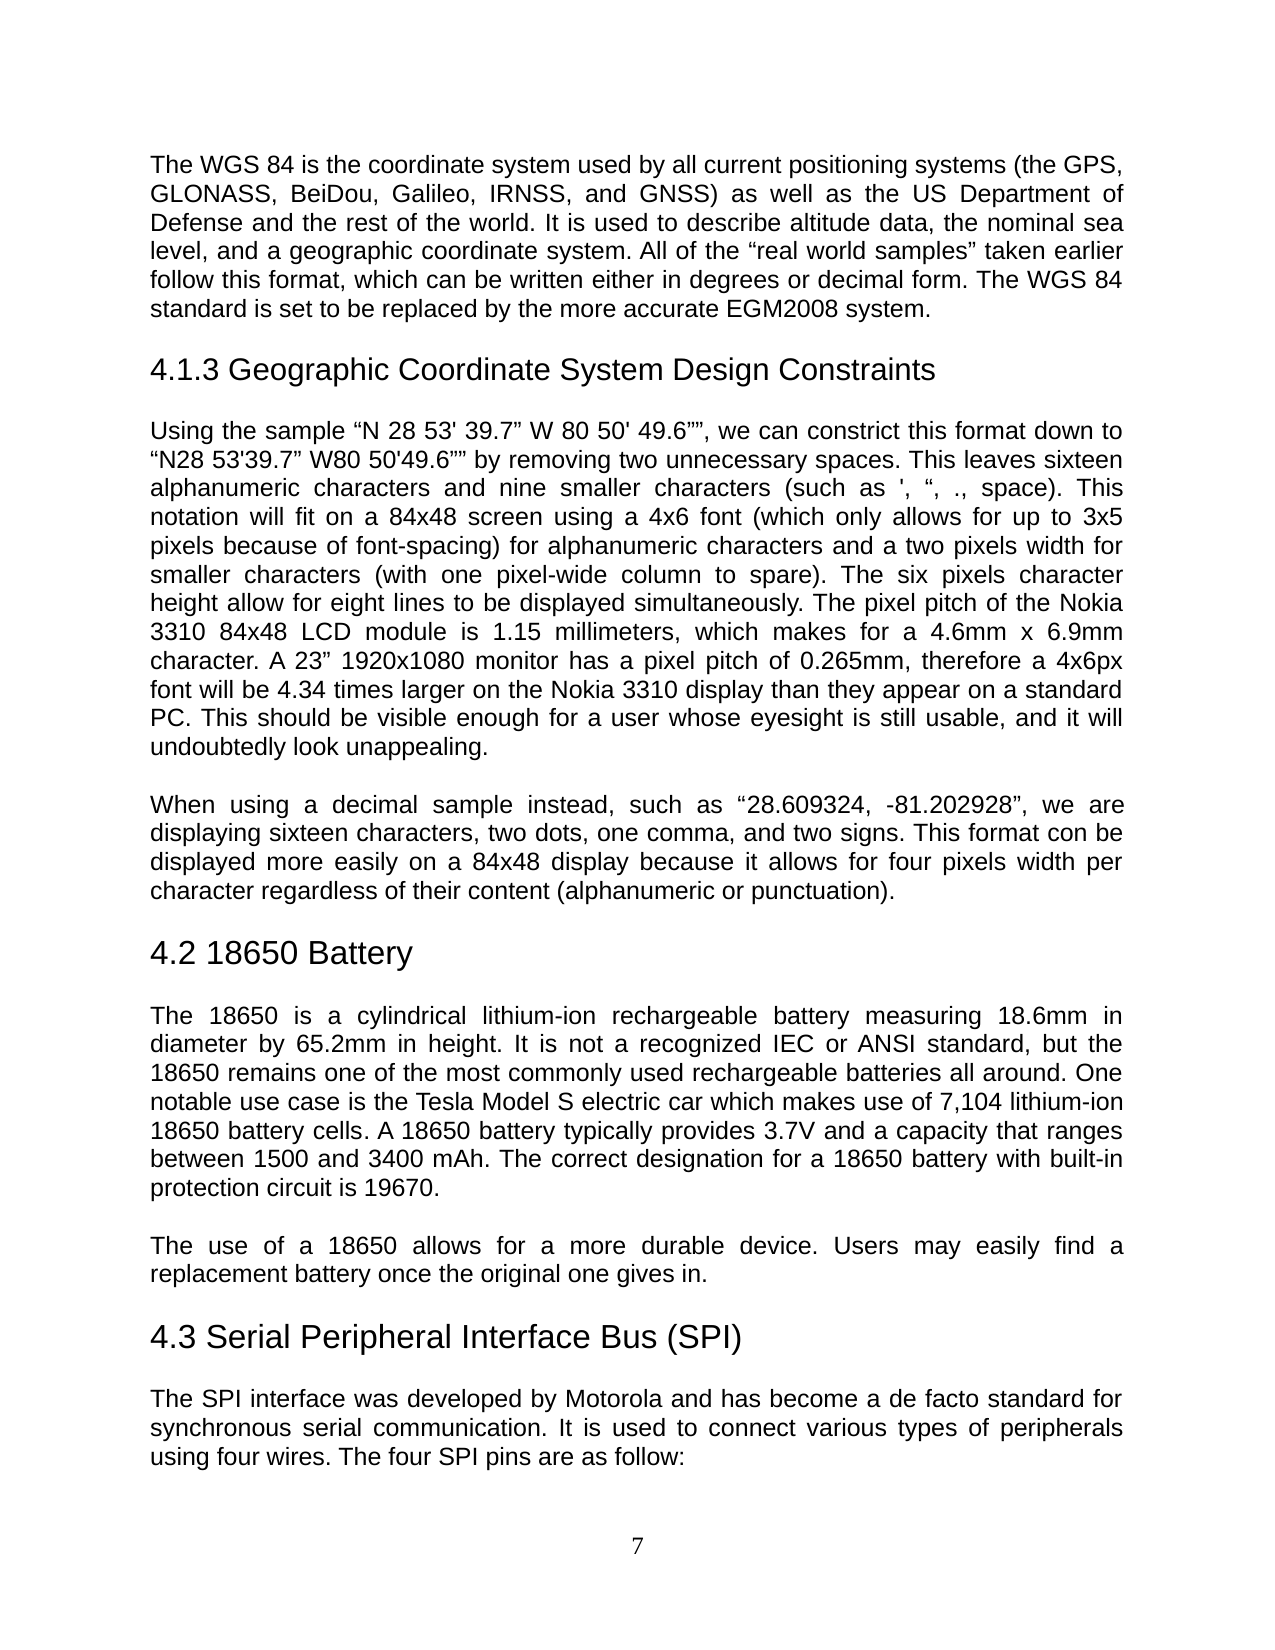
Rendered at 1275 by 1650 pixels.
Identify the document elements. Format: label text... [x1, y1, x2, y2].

text The WGS 84 is the coordinate system used by all current positioning systems (the GPS, GLONASS, BeiDou, Galileo, IRNSS, and GNSS) as well as the US Department of Defense and the rest of the world. It is used to describe altitude data, the nominal sea level, and a geographic coordinate system. All of the “real world samples” taken earlier follow this format, which can be written either in degrees or decimal form. The WGS 84 standard is set to be replaced by the more accurate EGM2008 system. [150, 150, 1125, 322]
text 4.2 18650 Battery [150, 933, 1125, 972]
text The use of a 18650 allows for a more durable device. Users may easily find a replacement battery once the original one gives in. [150, 1231, 1125, 1288]
text When using a decimal sample instead, such as “28.609324, -81.202928”, we are displaying sixteen characters, two dots, one comma, and two signs. This format con be displayed more easily on a 84x48 display because it allows for four pixels width per character regardless of their content (alphanumeric or punctuation). [150, 790, 1125, 905]
text 4.1.3 Geographic Coordinate System Design Constraints [150, 351, 1125, 387]
text 4.3 Serial Peripheral Interface Bus (SPI) [150, 1317, 1125, 1355]
text The 18650 is a cylindrical lithium-ion rechargeable battery measuring 18.6mm in diameter by 65.2mm in height. It is not a recognized IEC or ANSI standard, but the 18650 remains one of the most commonly used rechargeable batteries all around. One notable use case is the Tesla Model S electric car which makes use of 7,104 lithium-ion 18650 battery cells. A 18650 battery typically provides 3.7V and a capacity that ranges between 1500 and 3400 mAh. The correct designation for a 18650 battery with built-in protection circuit is 19670. [150, 1001, 1125, 1202]
text Using the sample “N 28 53' 39.7” W 80 50' 49.6””, we can constrict this format down to “N28 53'39.7” W80 50'49.6”” by removing two unnecessary spaces. This leaves sixteen alphanumeric characters and nine smaller characters (such as ', “, ., space). This notation will fit on a 84x48 screen using a 4x6 font (which only allows for up to 3x5 pixels because of font-spacing) for alphanumeric characters and a two pixels width for smaller characters (with one pixel-wide column to spare). The six pixels character height allow for eight lines to be displayed simultaneously. The pixel pitch of the Nokia 3310 84x48 LCD module is 1.15 millimeters, which makes for a 4.6mm x 6.9mm character. A 23” 1920x1080 monitor has a pixel pitch of 0.265mm, therefore a 4x6px font will be 4.34 times larger on the Nokia 3310 display than they appear on a standard PC. This should be visible enough for a user whose eyesight is still usable, and it will undoubtedly look unappealing. [150, 416, 1125, 761]
text The SPI interface was developed by Motorola and has become a de facto standard for synchronous serial communication. It is used to connect various types of peripherals using four wires. The four SPI pins are as follow: [150, 1384, 1125, 1470]
